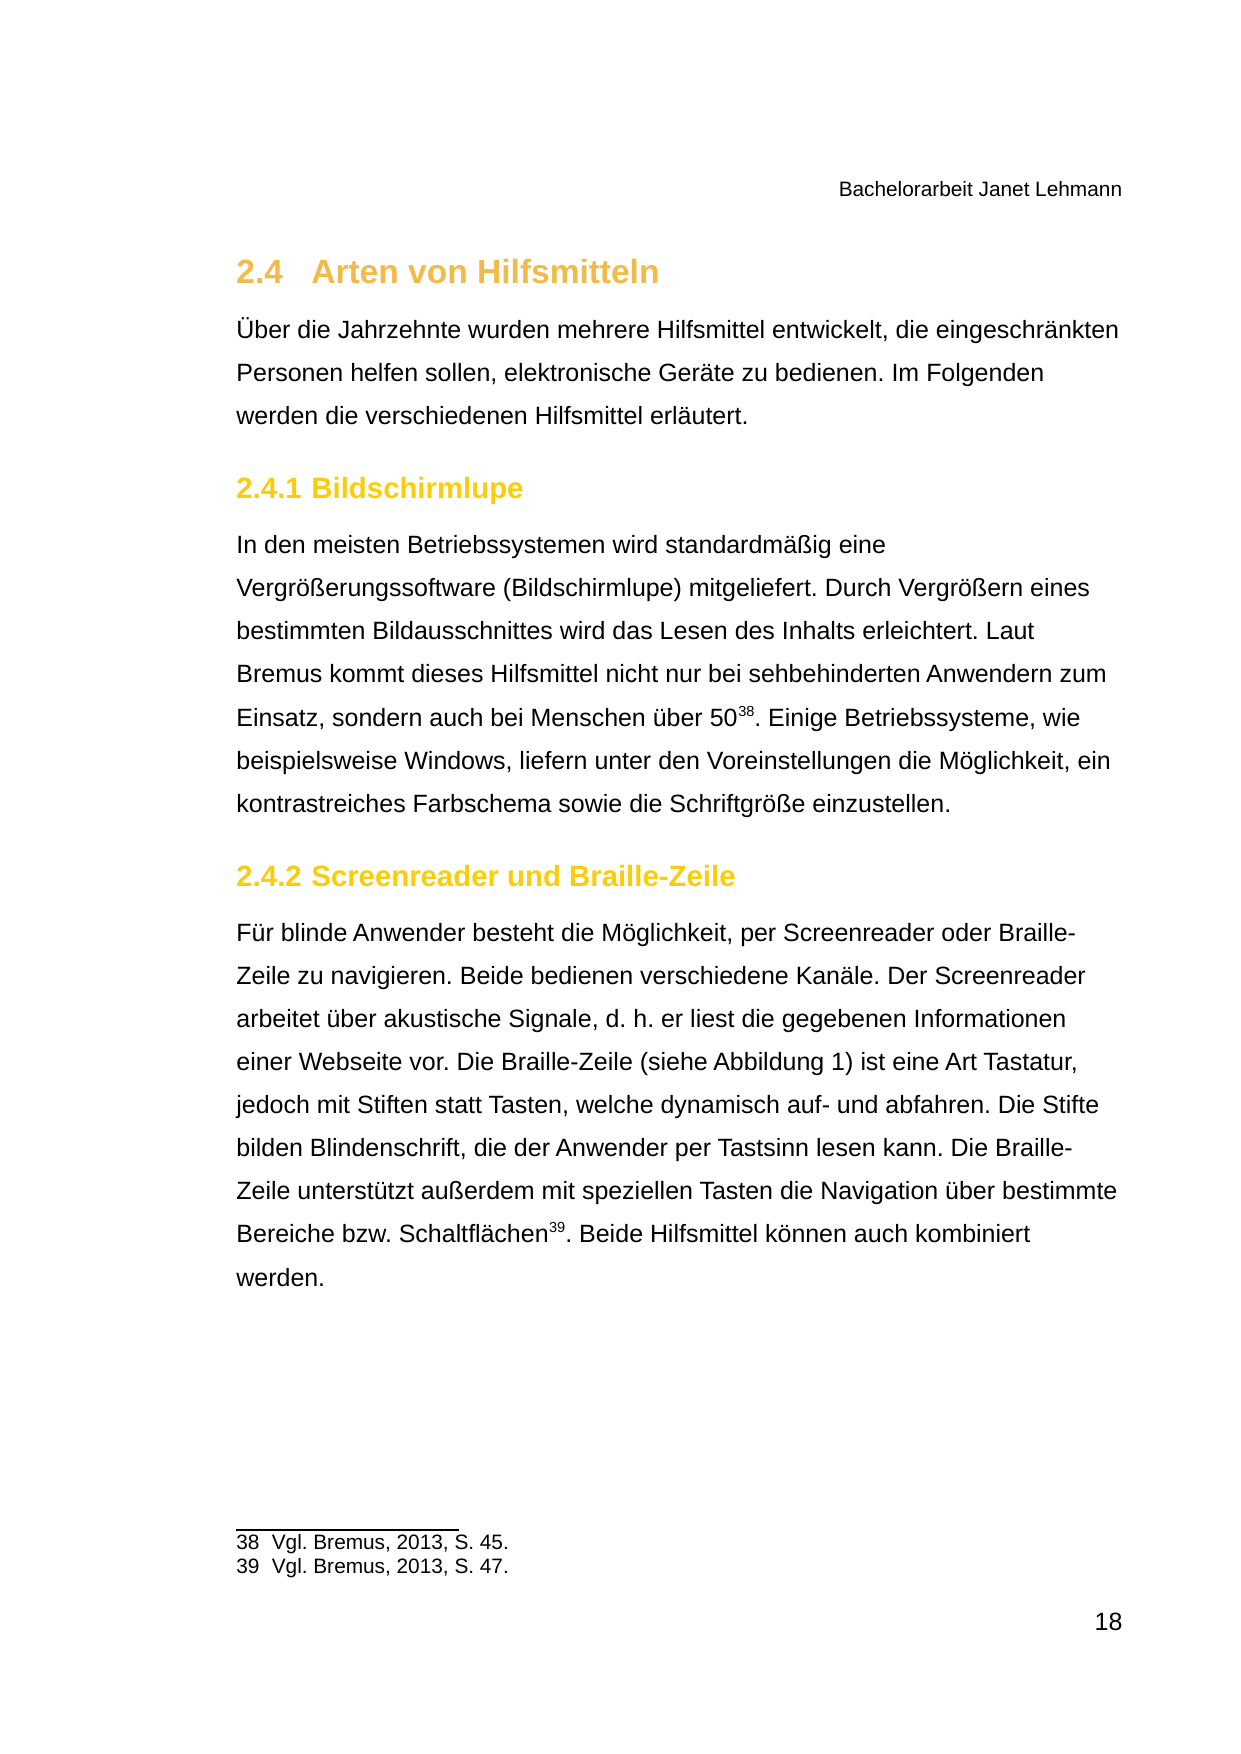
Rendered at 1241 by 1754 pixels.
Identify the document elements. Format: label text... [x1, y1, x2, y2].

text Über die Jahrzehnte wurden mehrere Hilfsmittel entwickelt, die eingeschränkten Personen helfen sollen, elektronische Geräte zu bedienen. Im Folgenden werden die verschiedenen Hilfsmittel erläutert. [236, 315, 1122, 430]
subtitle Bildschirmlupe [236, 471, 1122, 505]
text Vgl. Bremus, 2013, S. 45. [236, 1530, 1122, 1554]
text In den meisten Betriebssystemen wird standardmäßig eine Vergrößerungssoftware (Bildschirmlupe) mitgeliefert. Durch Vergrößern eines bestimmten Bildausschnittes wird das Lesen des Inhalts erleichtert. Laut Bremus kommt dieses Hilfsmittel nicht nur bei sehbehinderten Anwendern zum Einsatz, sondern auch bei Menschen über 50. Einige Betriebssysteme, wie beispielsweise Windows, liefern unter den Voreinstellungen die Möglichkeit, ein kontrastreiches Farbschema sowie die Schriftgröße einzustellen. [236, 530, 1122, 817]
subtitle Arten von Hilfsmitteln [236, 251, 1122, 290]
subtitle Screenreader und Braille-Zeile [236, 859, 1122, 893]
text Für blinde Anwender besteht die Möglichkeit, per Screenreader oder Braille-Zeile zu navigieren. Beide bedienen verschiedene Kanäle. Der Screenreader arbeitet über akustische Signale, d. h. er liest die gegebenen Informationen einer Webseite vor. Die Braille-Zeile (siehe Abbildung 1) ist eine Art Tastatur, jedoch mit Stiften statt Tasten, welche dynamisch auf- und abfahren. Die Stifte bilden Blindenschrift, die der Anwender per Tastsinn lesen kann. Die Braille-Zeile unterstützt außerdem mit speziellen Tasten die Navigation über bestimmte Bereiche bzw. Schaltflächen. Beide Hilfsmittel können auch kombiniert werden. [236, 917, 1122, 1291]
text Vgl. Bremus, 2013, S. 47. [236, 1554, 1122, 1578]
